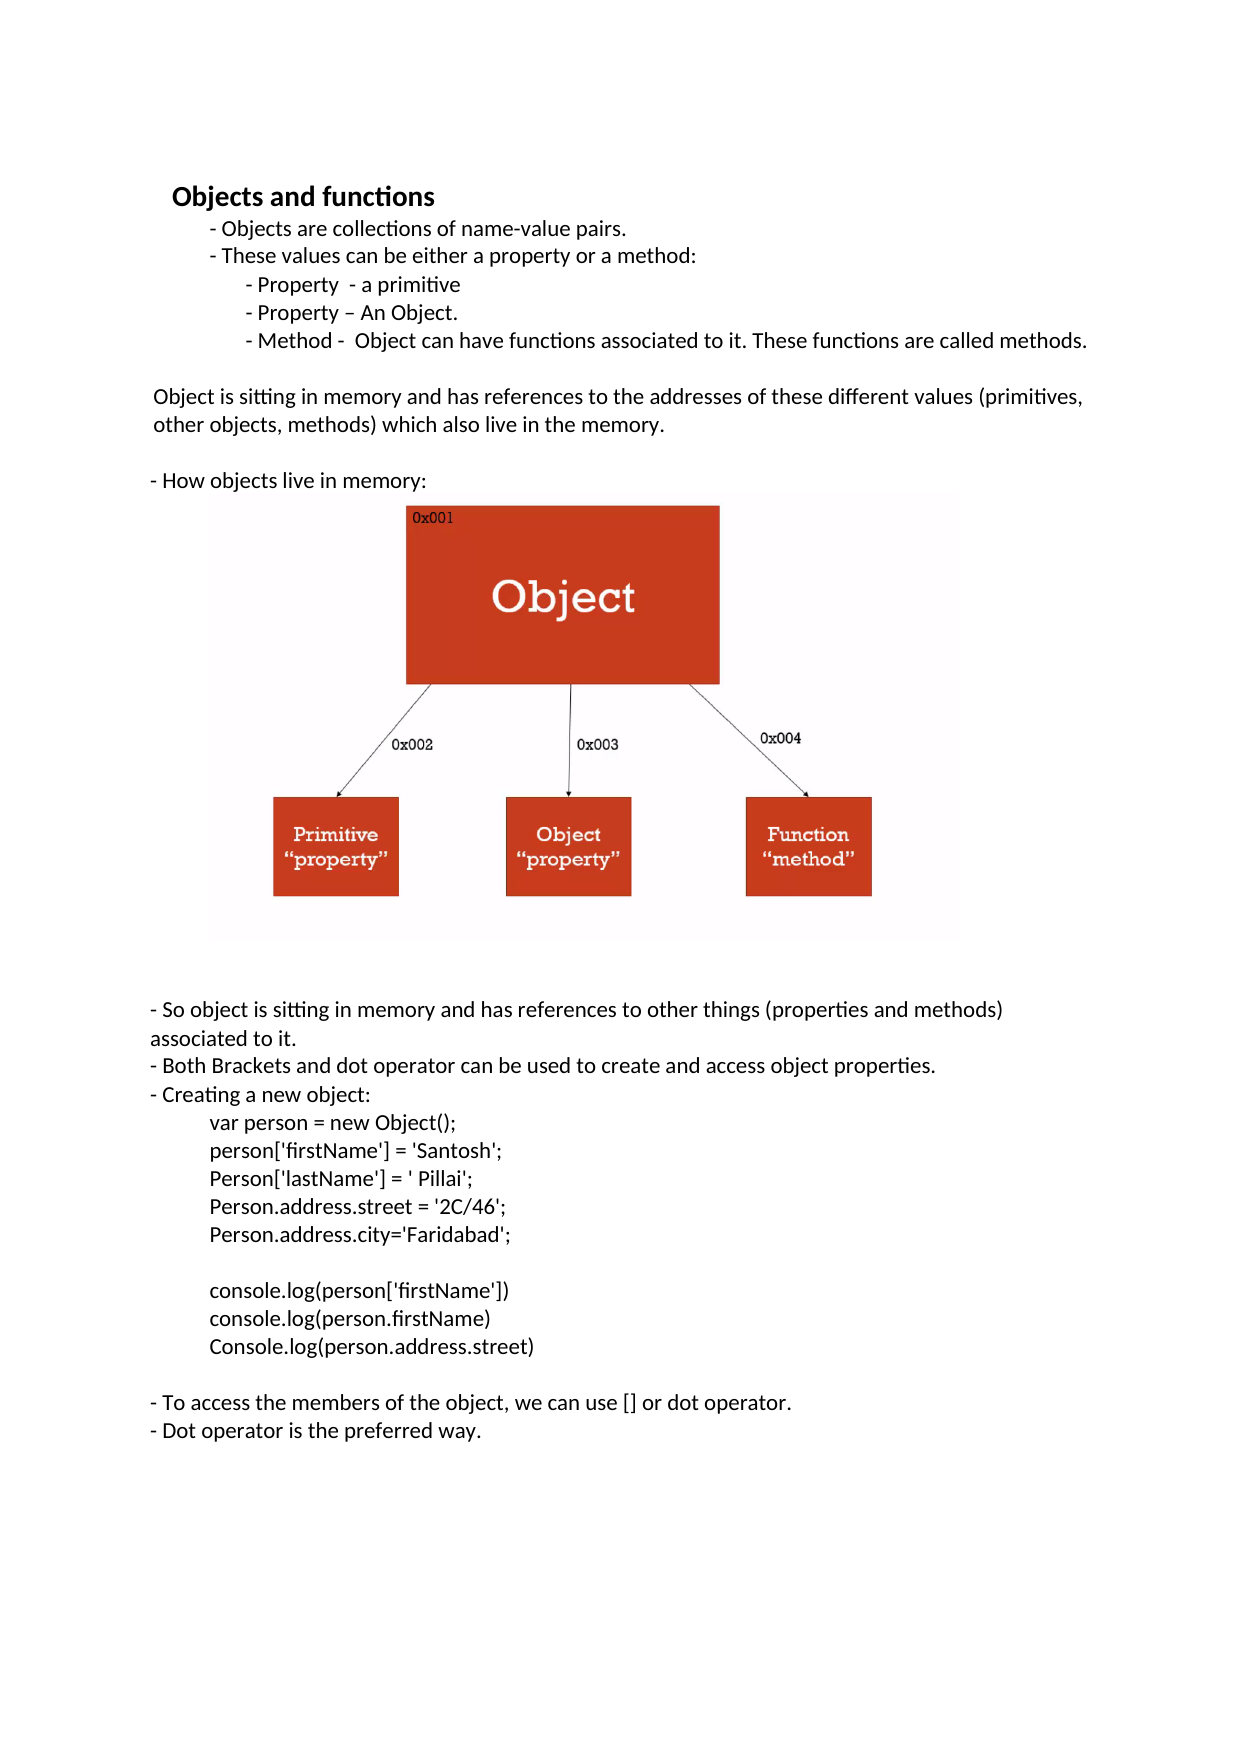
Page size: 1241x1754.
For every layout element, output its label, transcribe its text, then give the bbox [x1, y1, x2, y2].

list - Creating a new object: [150, 1080, 1090, 1108]
text Person.address.city='Faridabad'; [209, 1220, 1090, 1248]
text Person['lastName'] = ' Pillai'; [209, 1164, 1090, 1192]
text person['firstName'] = 'Santosh'; [209, 1136, 1090, 1164]
text Person.address.street = '2C/46'; [209, 1192, 1090, 1220]
list - Objects are collections of name-value pairs. [172, 214, 1090, 242]
list - Property - a primitive [172, 270, 1090, 298]
picture [209, 493, 960, 940]
list Objects and functions [172, 178, 1090, 214]
text console.log(person['firstName']) [209, 1276, 1090, 1304]
text var person = new Object(); [209, 1108, 1090, 1136]
list - So object is sitting in memory and has references to other things (properties and methods) associated to it. [150, 996, 1090, 1052]
list - How objects live in memory: [150, 466, 1090, 494]
list - Method - Object can have functions associated to it. These functions are called methods. [172, 326, 1090, 354]
text Console.log(person.address.street) [209, 1332, 1090, 1360]
text console.log(person.firstName) [209, 1304, 1090, 1332]
text Object is sitting in memory and has references to the addresses of these different values (primitives, other objects, methods) which also live in the memory. [153, 382, 1090, 438]
list - To access the members of the object, we can use [] or dot operator. [150, 1388, 1090, 1416]
list - Property – An Object. [172, 298, 1090, 326]
list - These values can be either a property or a method: [172, 242, 1090, 270]
list - Dot operator is the preferred way. [150, 1416, 1090, 1444]
text - Both Brackets and dot operator can be used to create and access object properties. [150, 1052, 1090, 1080]
